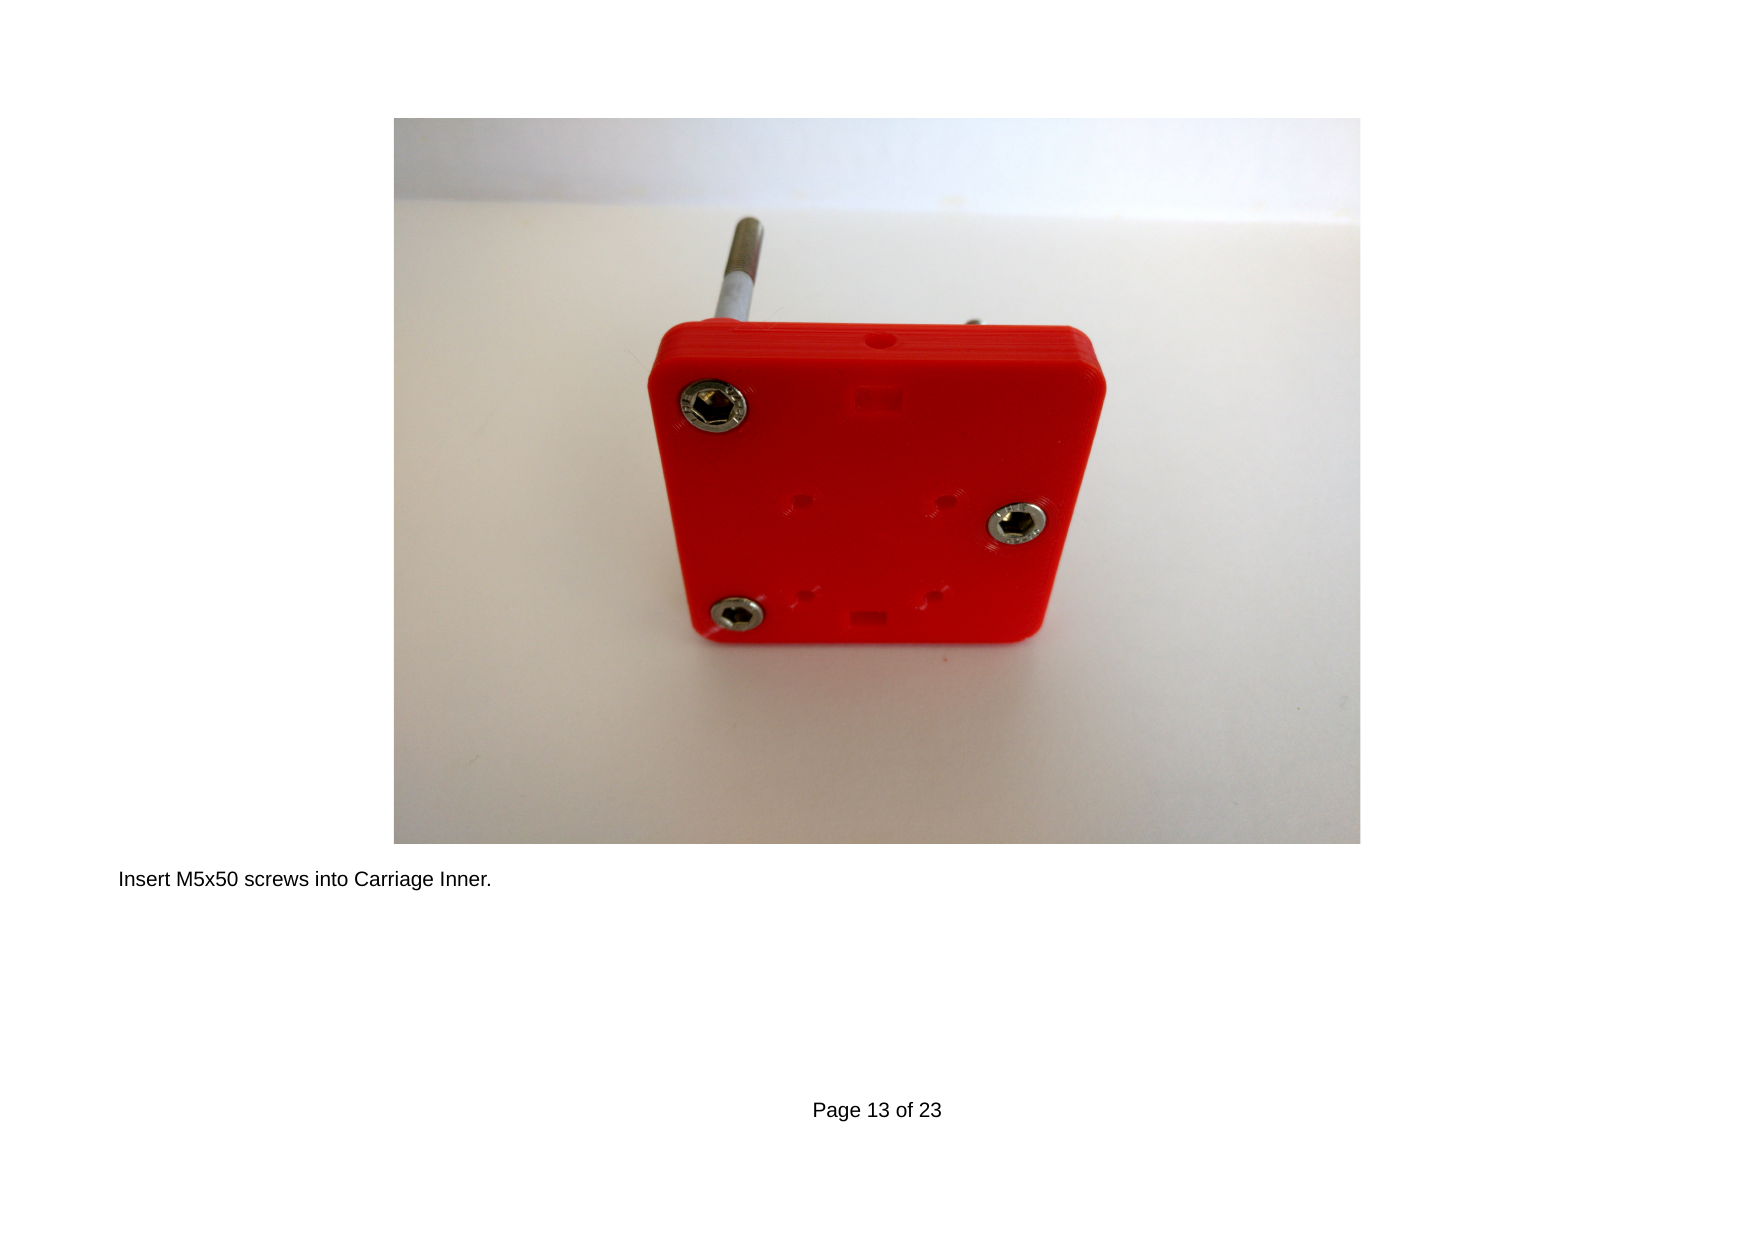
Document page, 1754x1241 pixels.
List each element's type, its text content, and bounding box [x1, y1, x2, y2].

picture [393, 118, 1361, 844]
text Insert M5x50 screws into Carriage Inner. [118, 867, 1636, 891]
